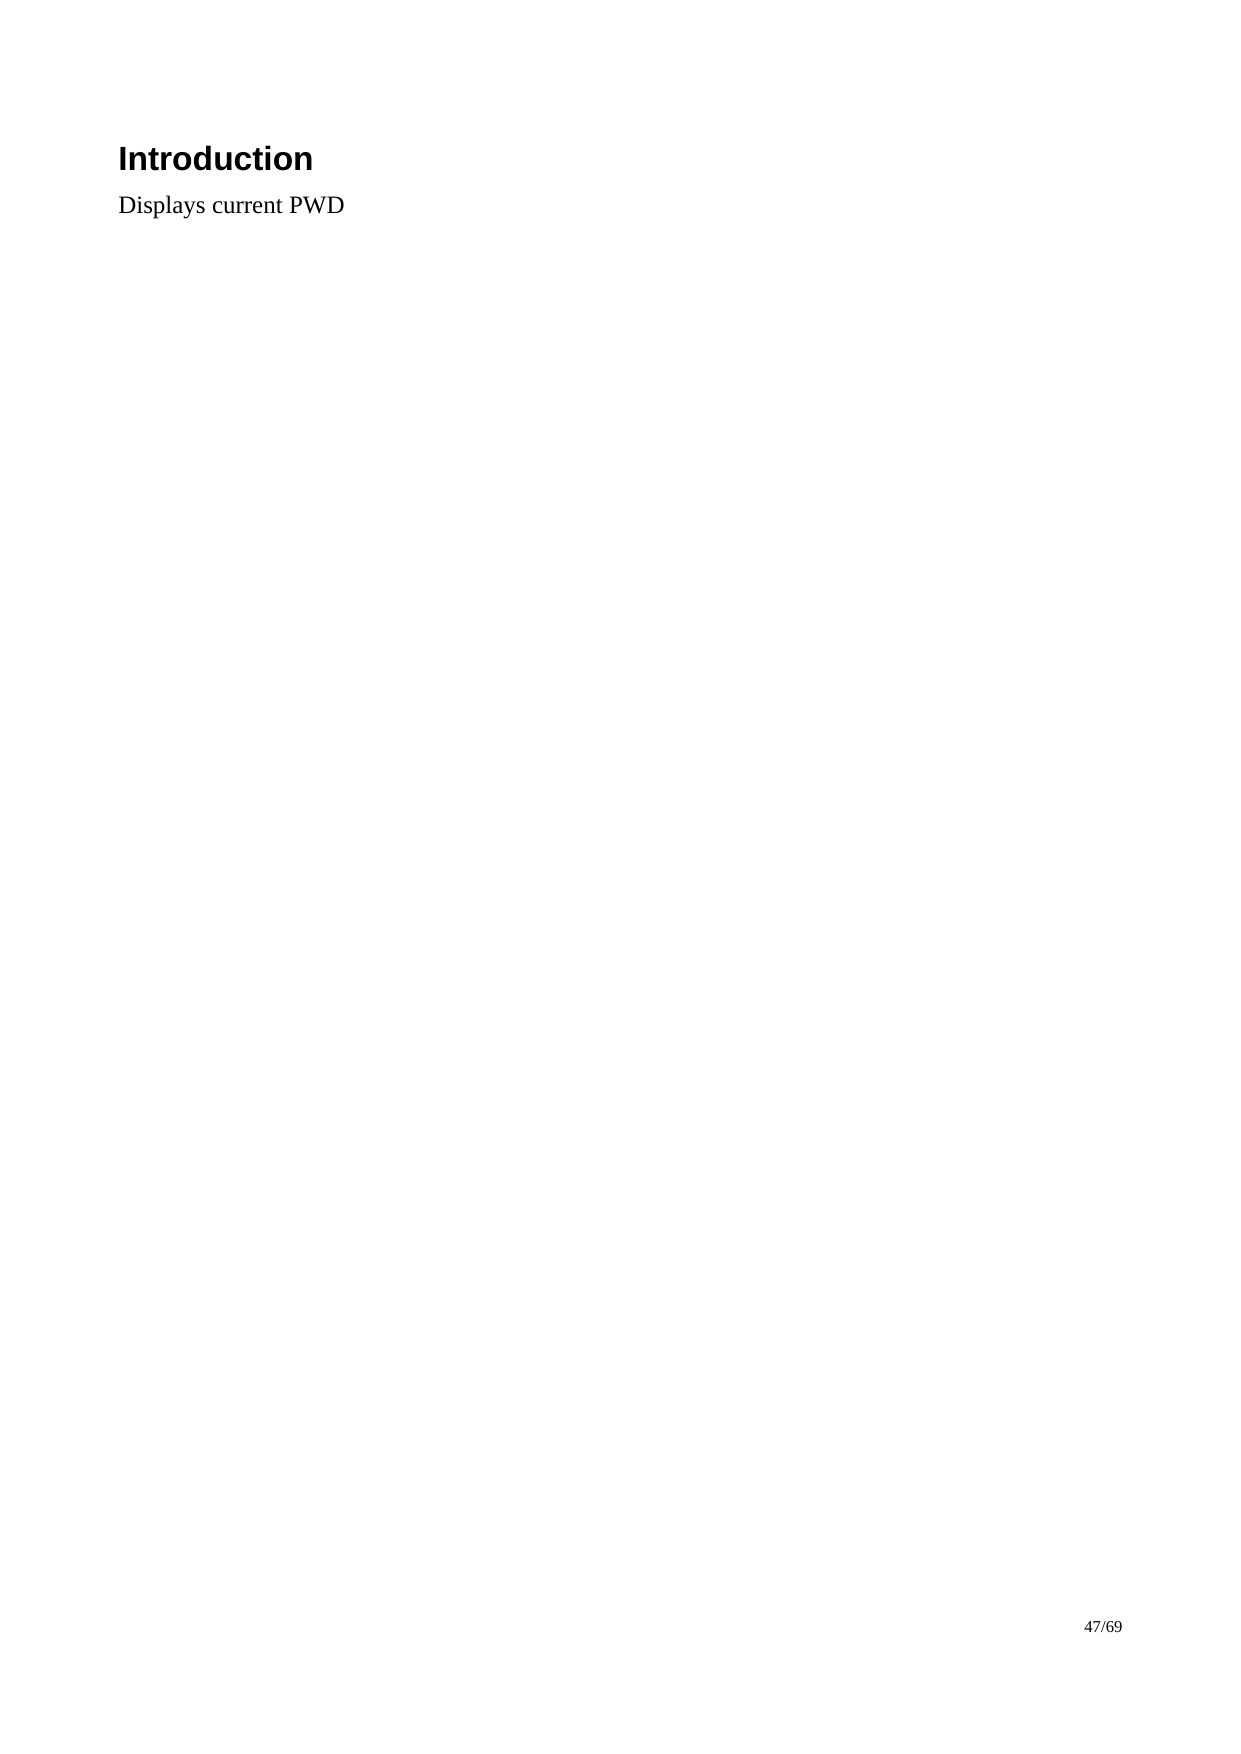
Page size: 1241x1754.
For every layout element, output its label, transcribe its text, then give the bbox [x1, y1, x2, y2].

text Displays current PWD [118, 190, 1122, 219]
subtitle Introduction [118, 139, 1122, 178]
